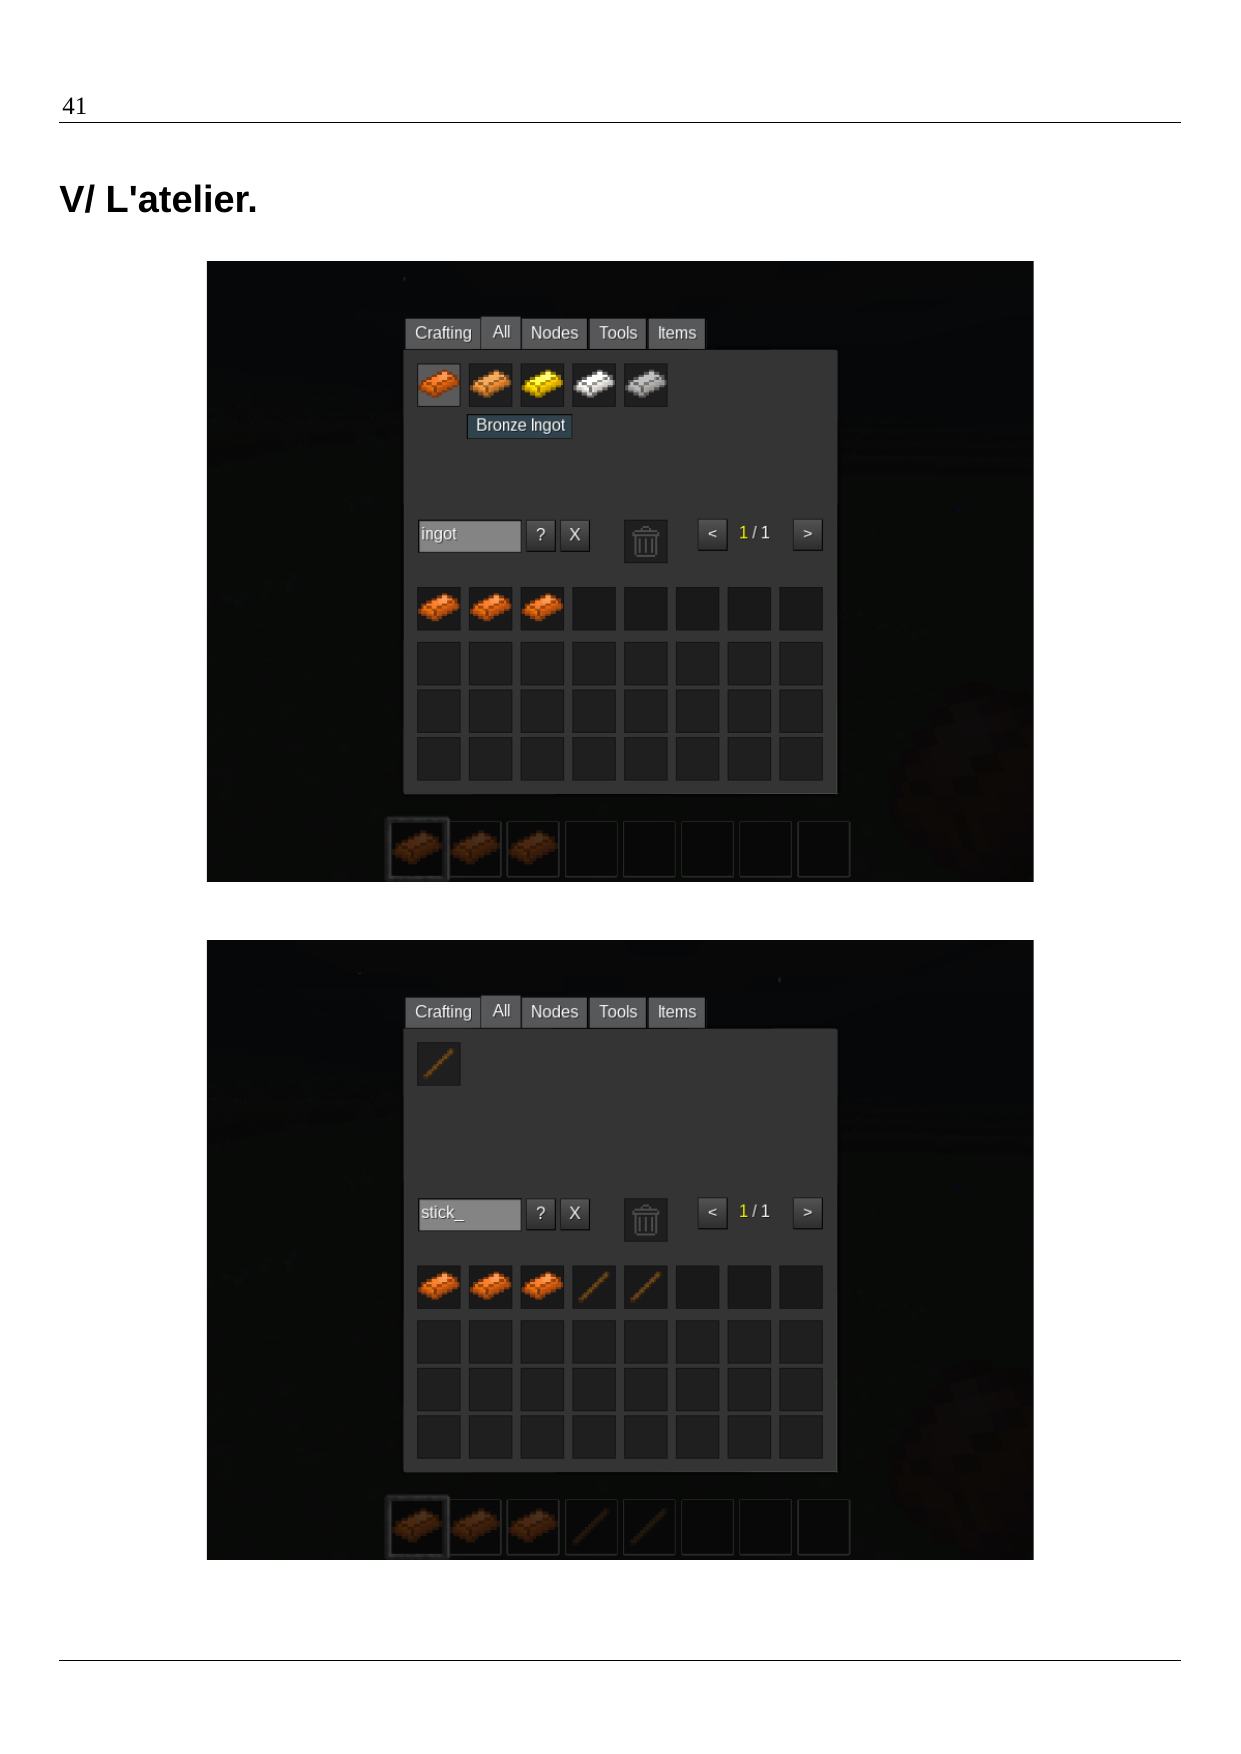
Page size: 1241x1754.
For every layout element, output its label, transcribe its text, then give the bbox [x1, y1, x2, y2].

picture [206, 940, 1034, 1560]
subtitle V/ L'atelier. [59, 177, 1181, 221]
picture [206, 261, 1034, 882]
